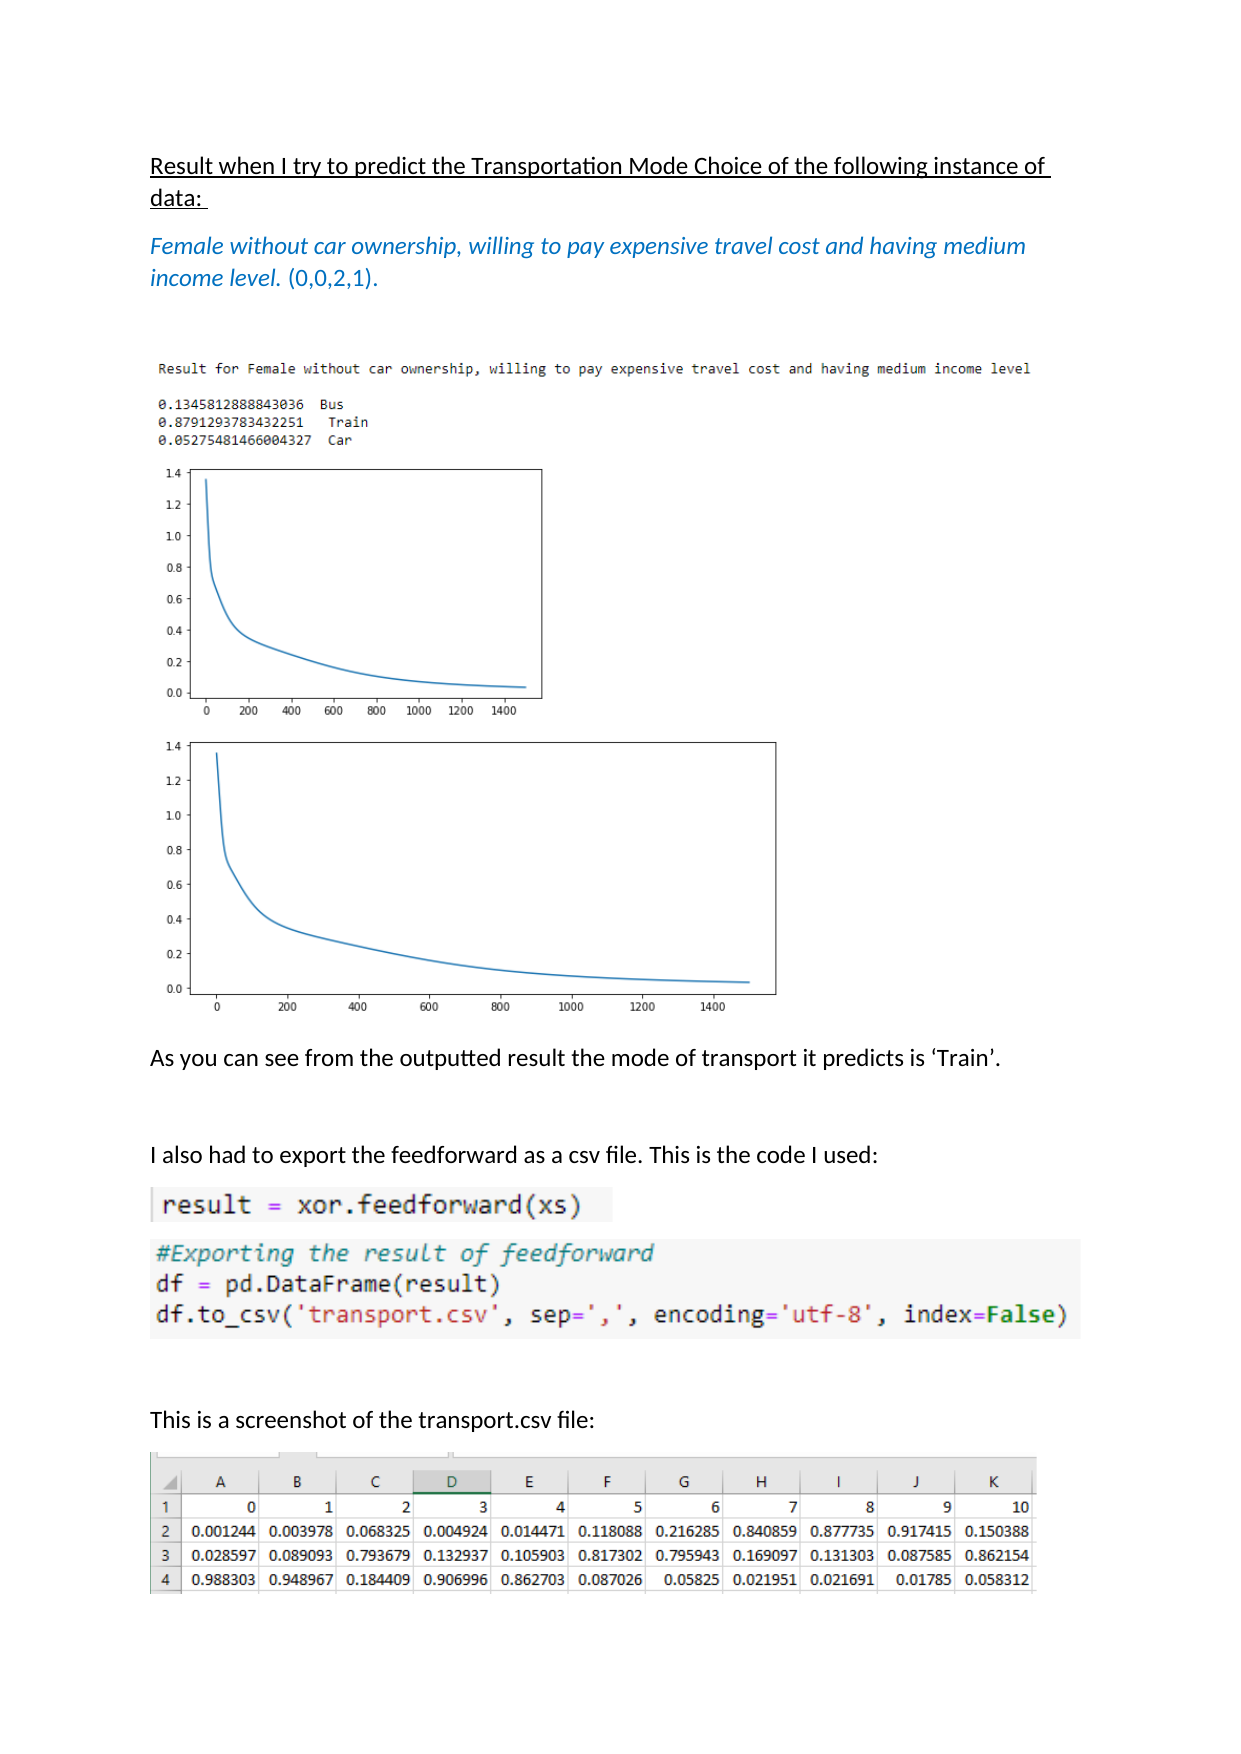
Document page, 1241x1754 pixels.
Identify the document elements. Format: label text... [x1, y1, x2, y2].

text Female without car ownership, willing to pay expensive travel cost and having medium income level. (0,0,2,1). [150, 230, 1090, 292]
text As you can see from the outputted result the mode of transport it predicts is ‘Train’. [150, 1042, 1090, 1073]
text Result when I try to predict the Transportation Mode Choice of the following instance of data: [150, 150, 1090, 212]
text I also had to export the feedforward as a csv file. This is the code I used: [150, 1139, 1090, 1169]
text This is a screenshot of the transport.csv file: [150, 1404, 1090, 1435]
